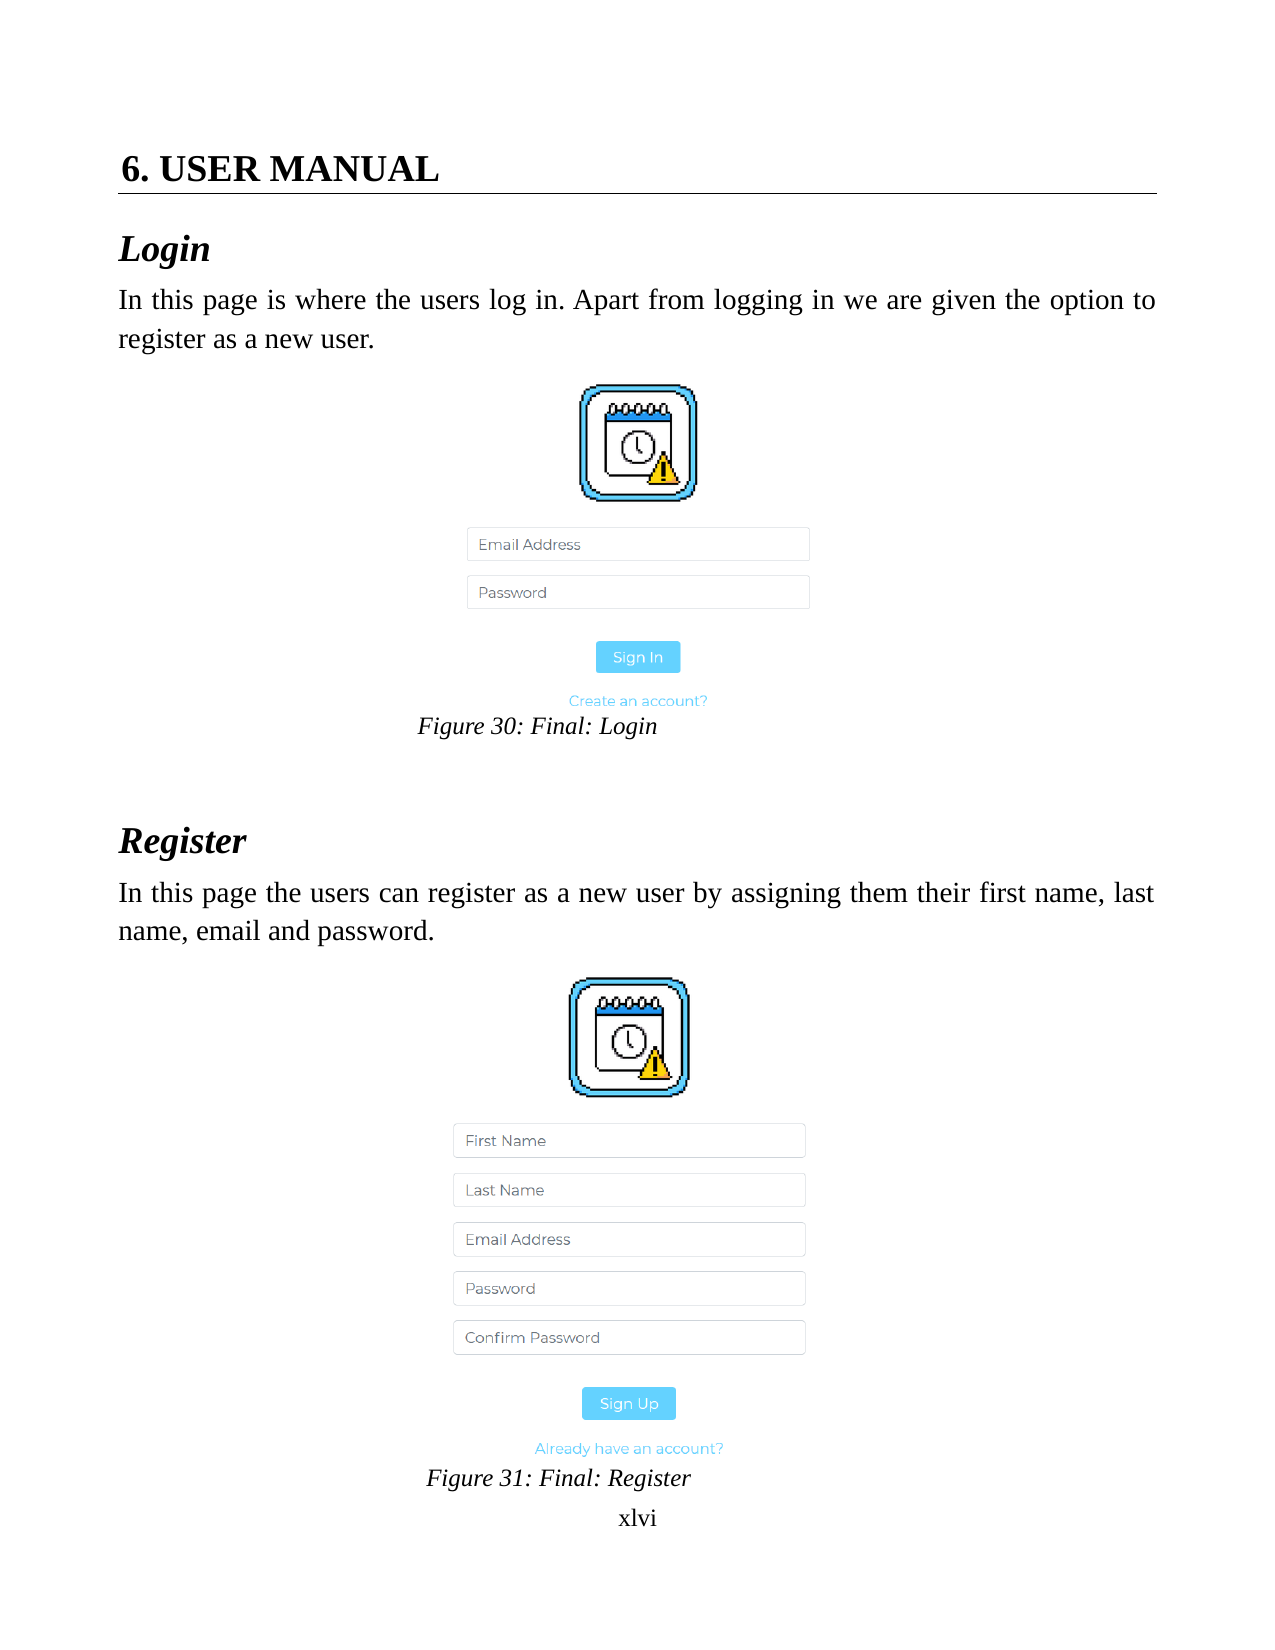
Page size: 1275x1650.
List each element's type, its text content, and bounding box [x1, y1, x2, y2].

subtitle Login [118, 226, 1157, 270]
subtitle 6. USER MANUAL [118, 143, 1157, 193]
picture [426, 972, 849, 1463]
text Figure 30: Final: Login [417, 711, 858, 739]
subtitle Register [118, 818, 1157, 862]
text [426, 960, 849, 972]
text In this page is where the users log in. Apart from logging in we are given the option to register as a new user. [118, 282, 1157, 354]
text In this page the users can register as a new user by assigning them their first name, last name, email and password. [118, 875, 1157, 947]
text Figure 31: Final: Register [426, 1463, 849, 1492]
picture [417, 370, 858, 711]
